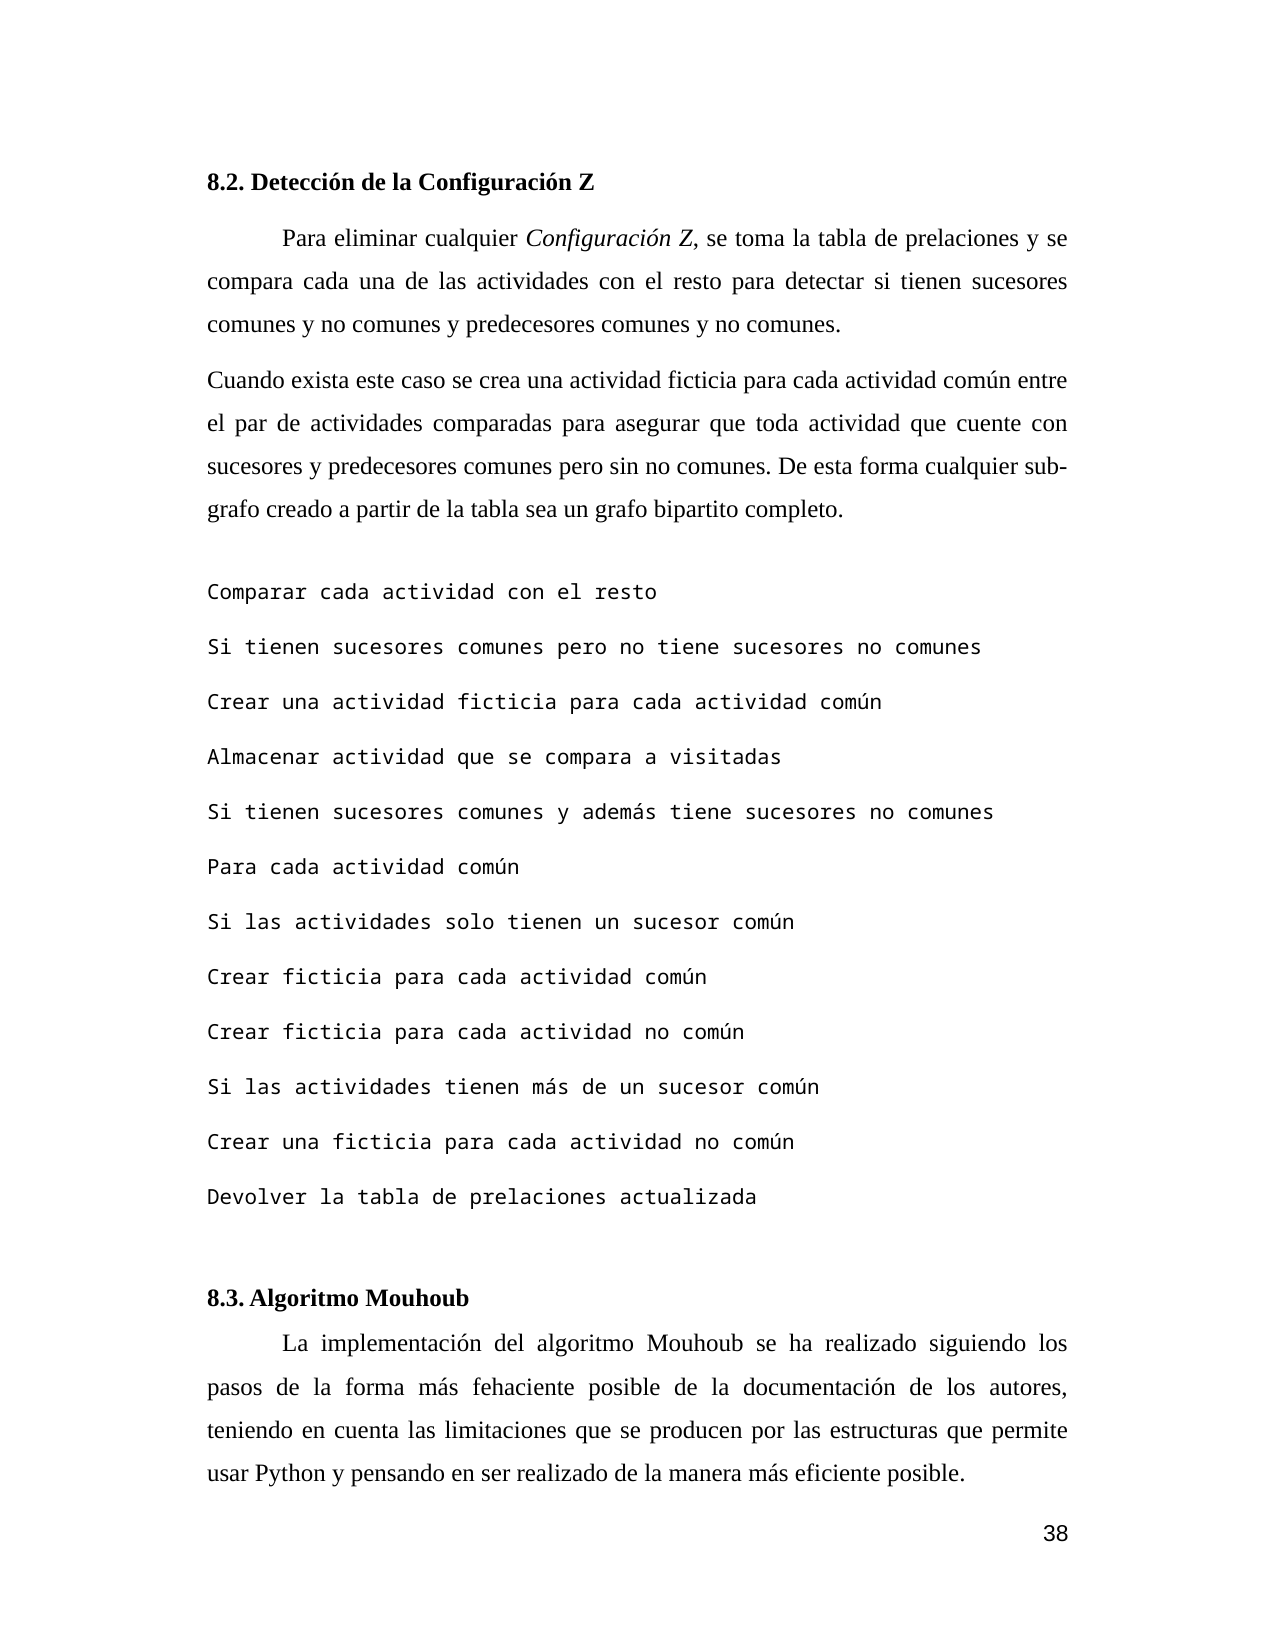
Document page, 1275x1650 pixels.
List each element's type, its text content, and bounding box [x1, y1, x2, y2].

text 8.2. Detección de la Configuración Z [207, 167, 1068, 196]
text Almacenar actividad que se compara a visitadas [207, 742, 1068, 771]
text Cuando exista este caso se crea una actividad ficticia para cada actividad común entre el par de actividades comparadas para asegurar que toda actividad que cuente con sucesores y predecesores comunes pero sin no comunes. De esta forma cualquier sub-grafo creado a partir de la tabla sea un grafo bipartito completo. [207, 365, 1068, 523]
text Crear una ficticia para cada actividad no común [207, 1127, 1068, 1156]
text 8.3. Algoritmo Mouhoub [207, 1283, 1068, 1312]
text Si tienen sucesores comunes pero no tiene sucesores no comunes [207, 632, 1068, 661]
text Para cada actividad común [207, 852, 1068, 881]
text Crear ficticia para cada actividad común [207, 962, 1068, 991]
text Devolver la tabla de prelaciones actualizada [207, 1182, 1068, 1211]
text Si las actividades tienen más de un sucesor común [207, 1072, 1068, 1101]
text Crear ficticia para cada actividad no común [207, 1017, 1068, 1046]
text Para eliminar cualquier Configuración Z, se toma la tabla de prelaciones y se compara cada una de las actividades con el resto para detectar si tienen sucesores comunes y no comunes y predecesores comunes y no comunes. [207, 223, 1068, 338]
text La implementación del algoritmo Mouhoub se ha realizado siguiendo los pasos de la forma más fehaciente posible de la documentación de los autores, teniendo en cuenta las limitaciones que se producen por las estructuras que permite usar Python y pensando en ser realizado de la manera más eficiente posible. [207, 1328, 1068, 1487]
text Si tienen sucesores comunes y además tiene sucesores no comunes [207, 797, 1068, 826]
text Crear una actividad ficticia para cada actividad común [207, 687, 1068, 716]
text Comparar cada actividad con el resto [207, 577, 1068, 606]
text Si las actividades solo tienen un sucesor común [207, 907, 1068, 936]
